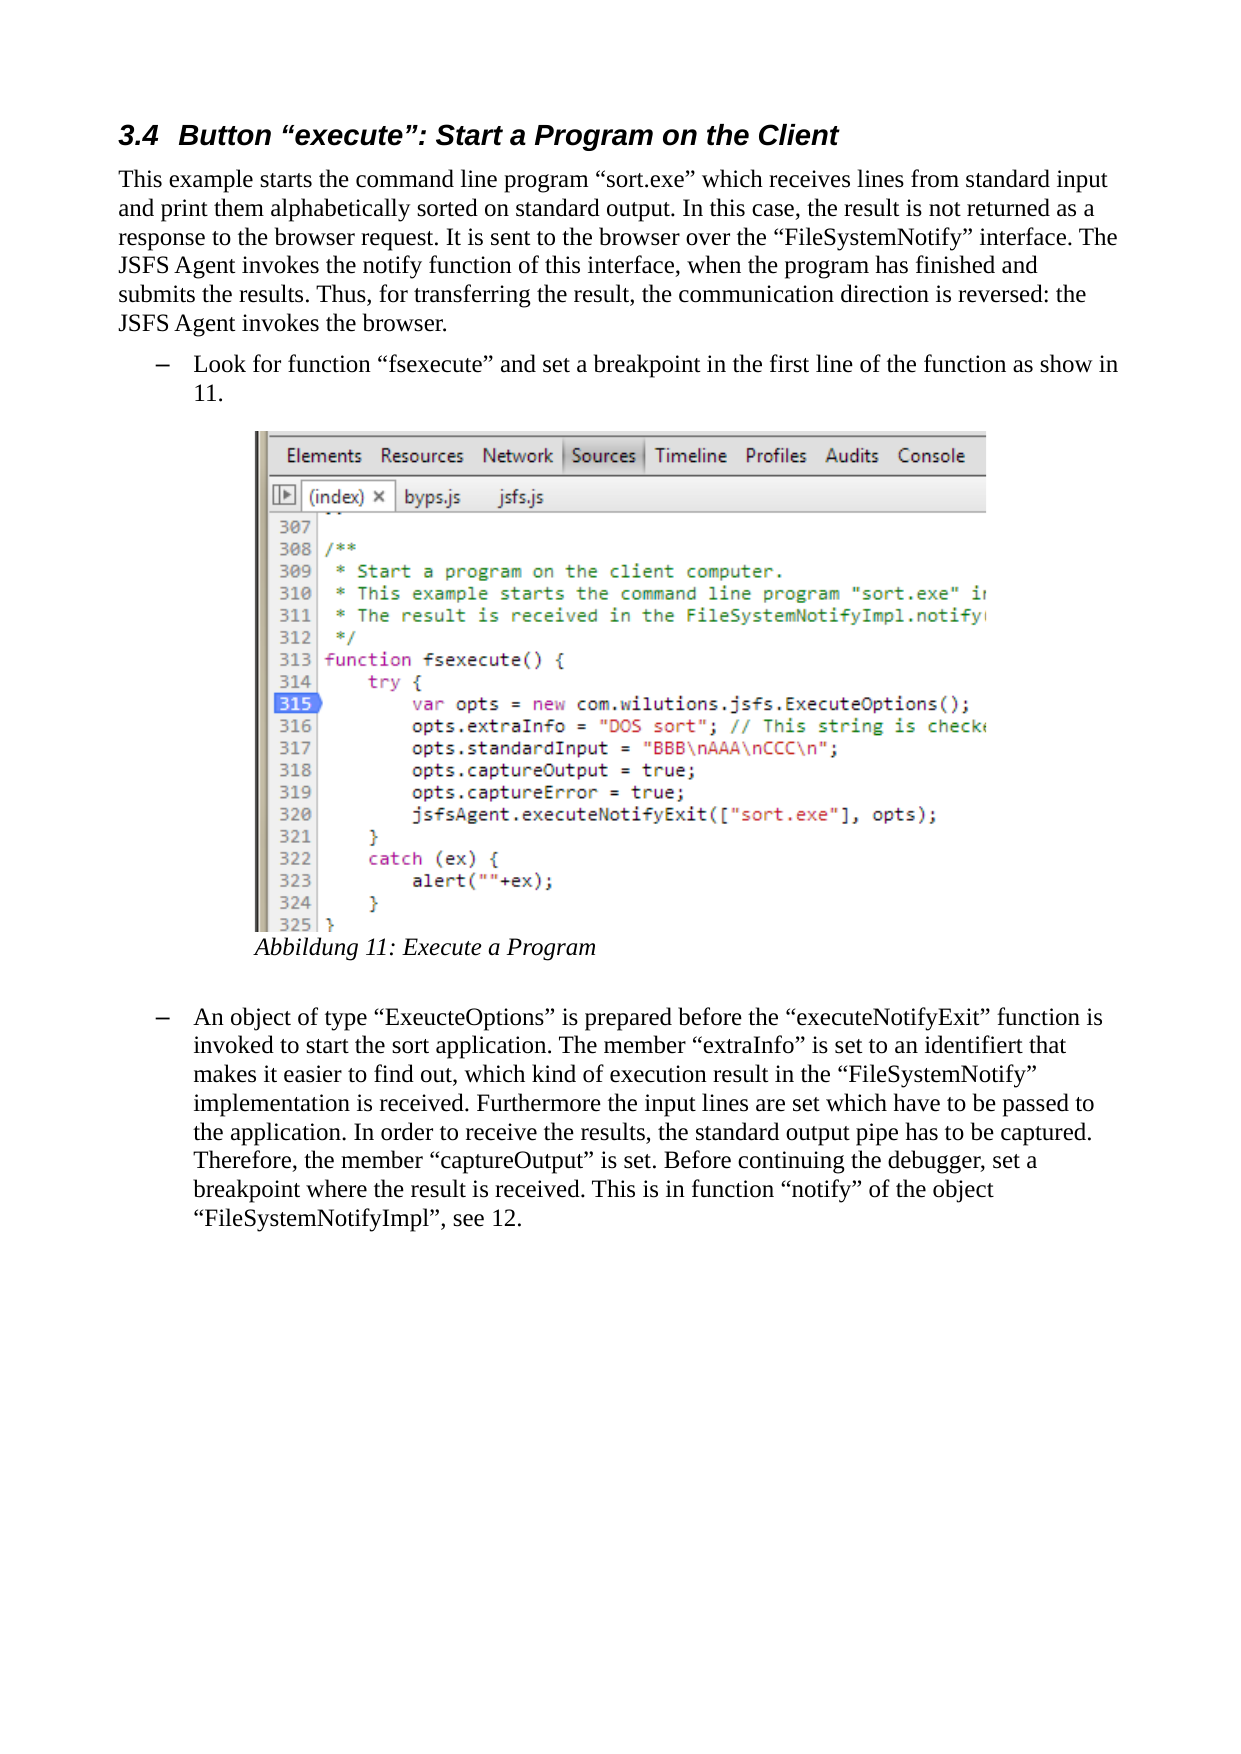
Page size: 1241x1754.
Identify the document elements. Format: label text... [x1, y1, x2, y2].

text This example starts the command line program “sort.exe” which receives lines from standard input and print them alphabetically sorted on standard output. In this case, the result is not returned as a response to the browser request. It is sent to the browser over the “FileSystemNotify” interface. The JSFS Agent invokes the notify function of this interface, when the program has finished and submits the results. Thus, for transferring the result, the communication direction is reversed: the JSFS Agent invokes the browser. [118, 164, 1122, 337]
list Look for function “fsexecute” and set a breakpoint in the first line of the function as show in Abbildung 11. [156, 349, 1122, 407]
list Abbildung 11: Execute a Program [254, 932, 986, 961]
subtitle Button “execute”: Start a Program on the Client [118, 118, 1122, 152]
list An object of type “ExeucteOptions” is prepared before the “executeNotifyExit” function is invoked to start the sort application. The member “extraInfo” is set to an identifiert that makes it easier to find out, which kind of execution result in the “FileSystemNotify” implementation is received. Furthermore the input lines are set which have to be passed to the application. In order to receive the results, the standard output pipe has to be captured. Therefore, the member “captureOutput” is set. Before continuing the debugger, set a breakpoint where the result is received. This is in function “notify” of the object “FileSystemNotifyImpl”, see Abbildung 12. [156, 1002, 1122, 1232]
